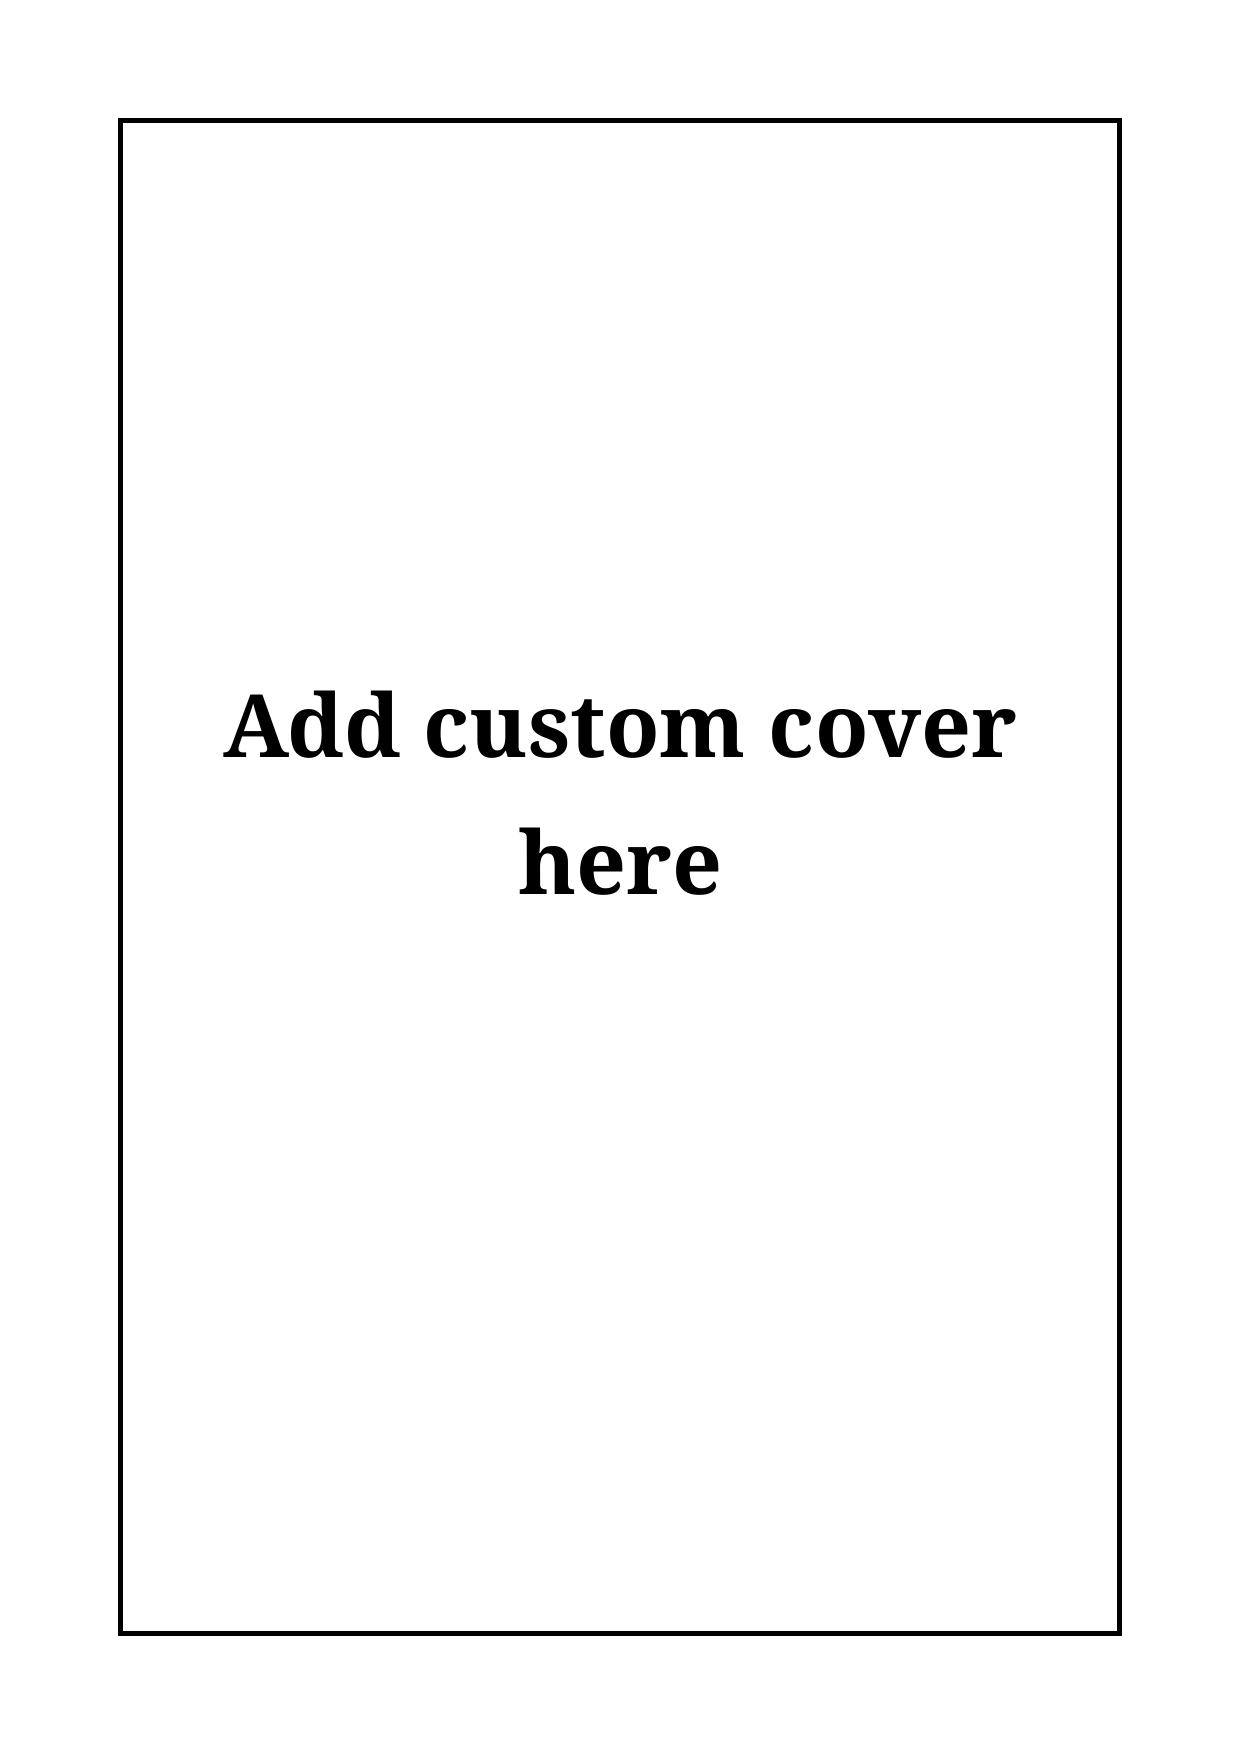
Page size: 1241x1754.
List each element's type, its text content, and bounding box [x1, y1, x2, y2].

text Add custom cover here [126, 663, 1114, 920]
